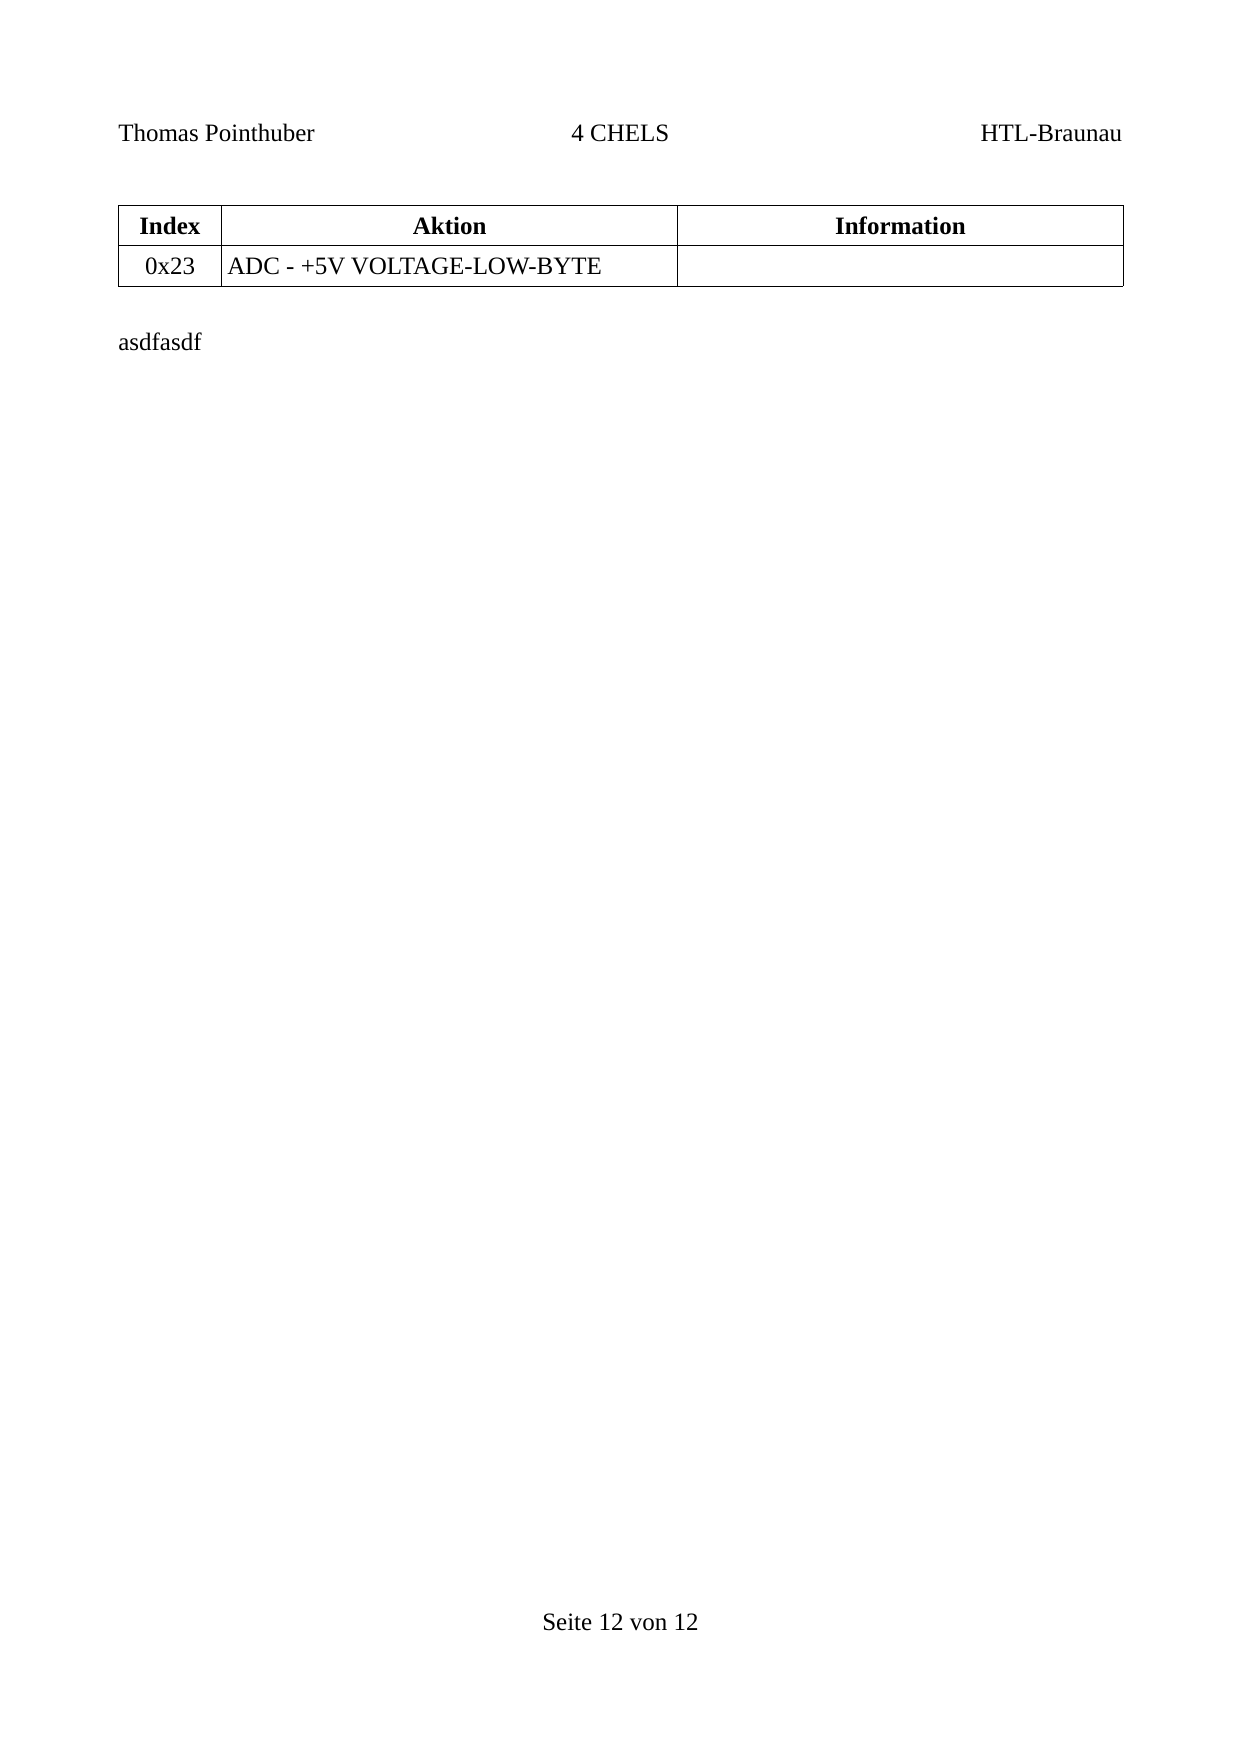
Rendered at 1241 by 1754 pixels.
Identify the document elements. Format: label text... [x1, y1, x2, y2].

table_header Aktion [222, 206, 677, 245]
table_cell 0x23 [119, 246, 221, 286]
table_header Index [119, 206, 221, 245]
table_cell [678, 246, 1123, 286]
table_cell ADC - +5V VOLTAGE-LOW-BYTE [222, 246, 677, 286]
table_header Information [678, 206, 1123, 245]
text asdfasdf [118, 327, 1122, 356]
